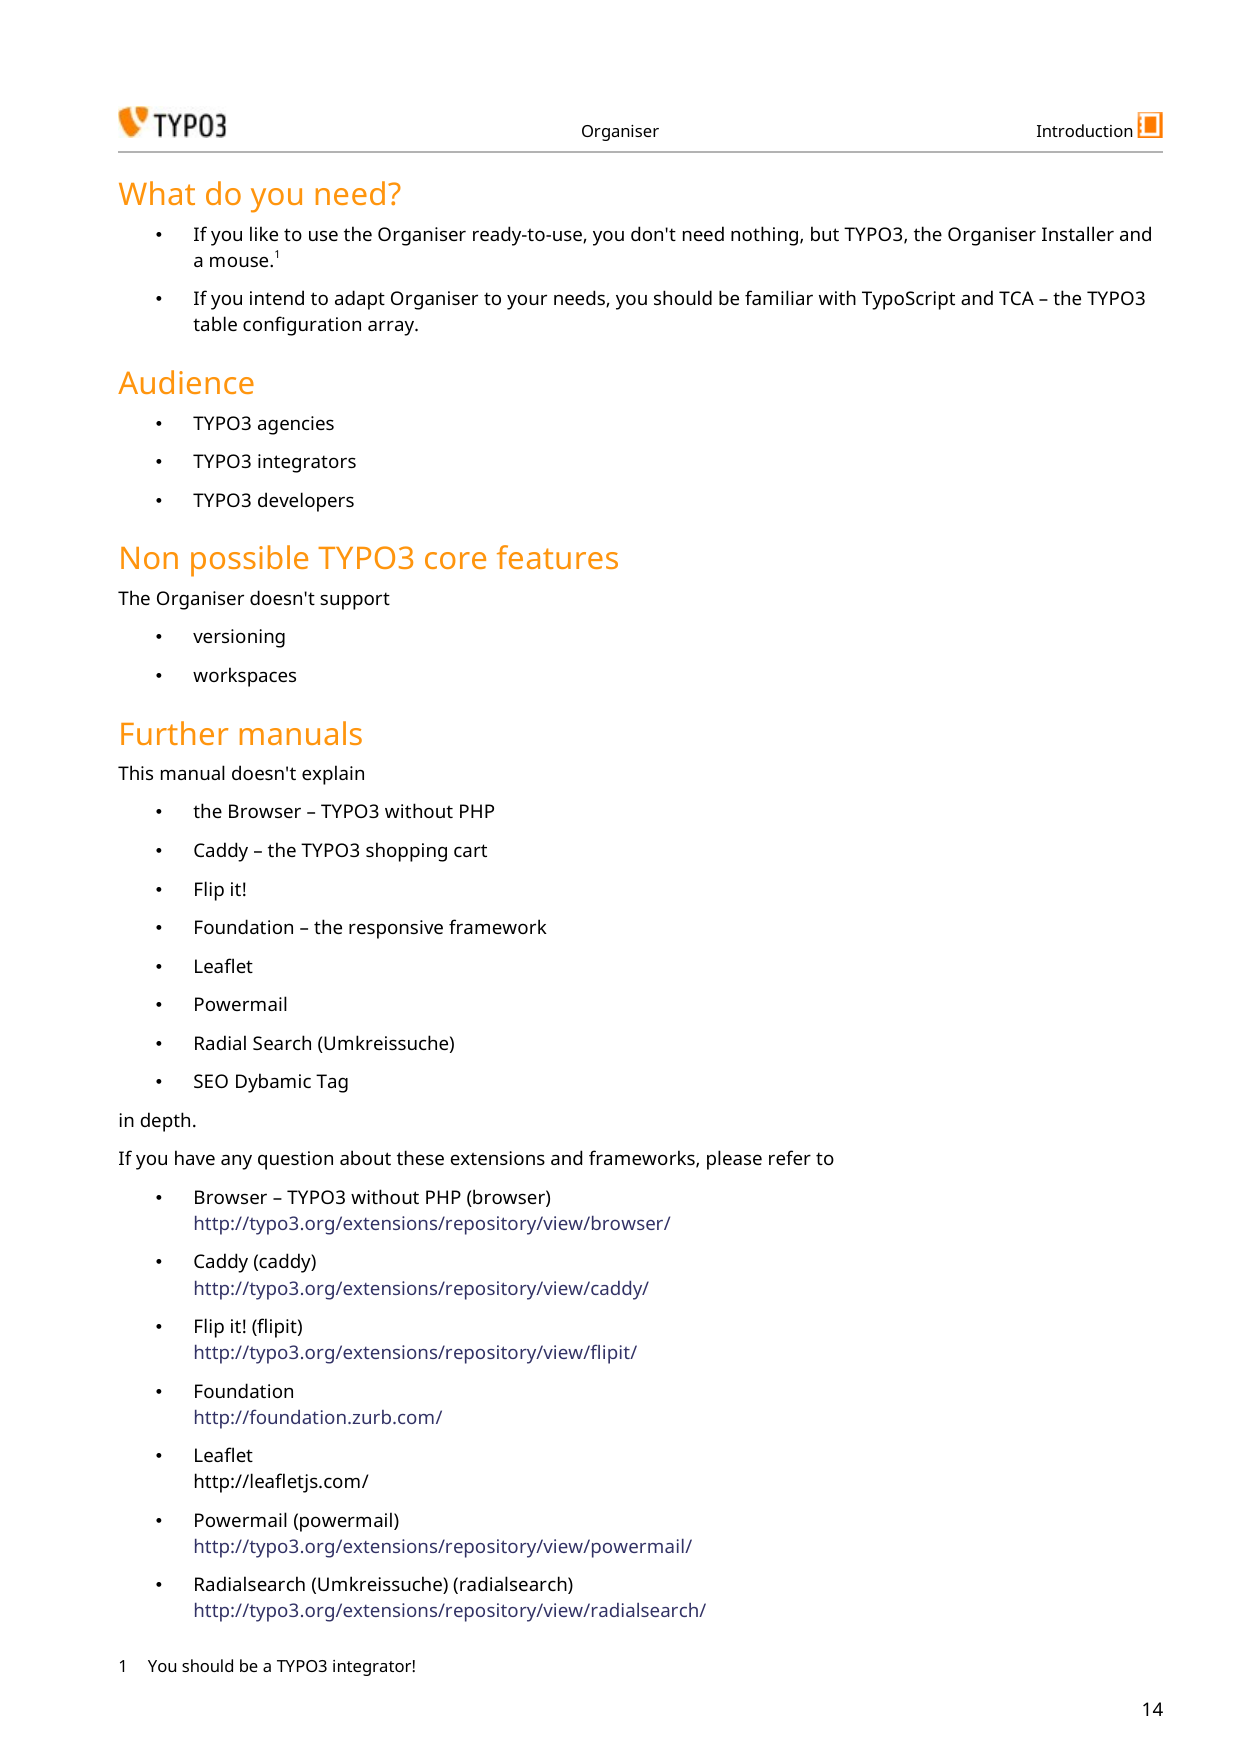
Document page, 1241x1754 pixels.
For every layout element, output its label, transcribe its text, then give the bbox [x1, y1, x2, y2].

list workspaces [156, 662, 1163, 688]
subtitle Non possible TYPO3 core features [118, 536, 1163, 579]
list the Browser – TYPO3 without PHP [156, 798, 1163, 824]
list Caddy (caddy) http://typo3.org/extensions/repository/view/caddy/ [156, 1248, 1163, 1300]
list Browser – TYPO3 without PHP (browser) http://typo3.org/extensions/repository/view/browser/ [156, 1184, 1163, 1236]
list Leaflet http://leafletjs.com/ [156, 1442, 1163, 1494]
list Powermail (powermail) http://typo3.org/extensions/repository/view/powermail/ [156, 1507, 1163, 1559]
picture [118, 106, 227, 138]
list Radialsearch (Umkreissuche) (radialsearch) http://typo3.org/extensions/repository/view/radialsearch/ [156, 1571, 1163, 1623]
list If you like to use the Organiser ready-to-use, you don't need nothing, but TYPO3, the Organiser Installer and a mouse. [156, 221, 1163, 273]
list TYPO3 developers [156, 486, 1163, 512]
list Powermail [156, 991, 1163, 1017]
list Foundation http://foundation.zurb.com/ [156, 1377, 1163, 1429]
list SEO Dybamic Tag [156, 1068, 1163, 1094]
subtitle What do you need? [118, 172, 1163, 215]
list Flip it! [156, 875, 1163, 901]
list If you intend to adapt Organiser to your needs, you should be familiar with TypoScript and TCA – the TYPO3 table configuration array. [156, 285, 1163, 337]
list Foundation – the responsive framework [156, 914, 1163, 940]
subtitle Further manuals [118, 711, 1163, 754]
list Leaflet [156, 952, 1163, 978]
list You should be a TYPO3 integrator! [118, 1655, 1163, 1678]
list TYPO3 agencies [156, 409, 1163, 435]
list versioning [156, 623, 1163, 649]
list TYPO3 integrators [156, 448, 1163, 474]
subtitle Audience [118, 361, 1163, 403]
text in depth. [118, 1107, 1163, 1133]
text This manual doesn't explain [118, 760, 1163, 786]
list Caddy – the TYPO3 shopping cart [156, 837, 1163, 863]
text If you have any question about these extensions and frameworks, please refer to [118, 1145, 1163, 1171]
text The Organiser doesn't support [118, 584, 1163, 611]
list Flip it! (flipit) http://typo3.org/extensions/repository/view/flipit/ [156, 1313, 1163, 1365]
picture [1137, 112, 1163, 138]
list Radial Search (Umkreissuche) [156, 1029, 1163, 1056]
